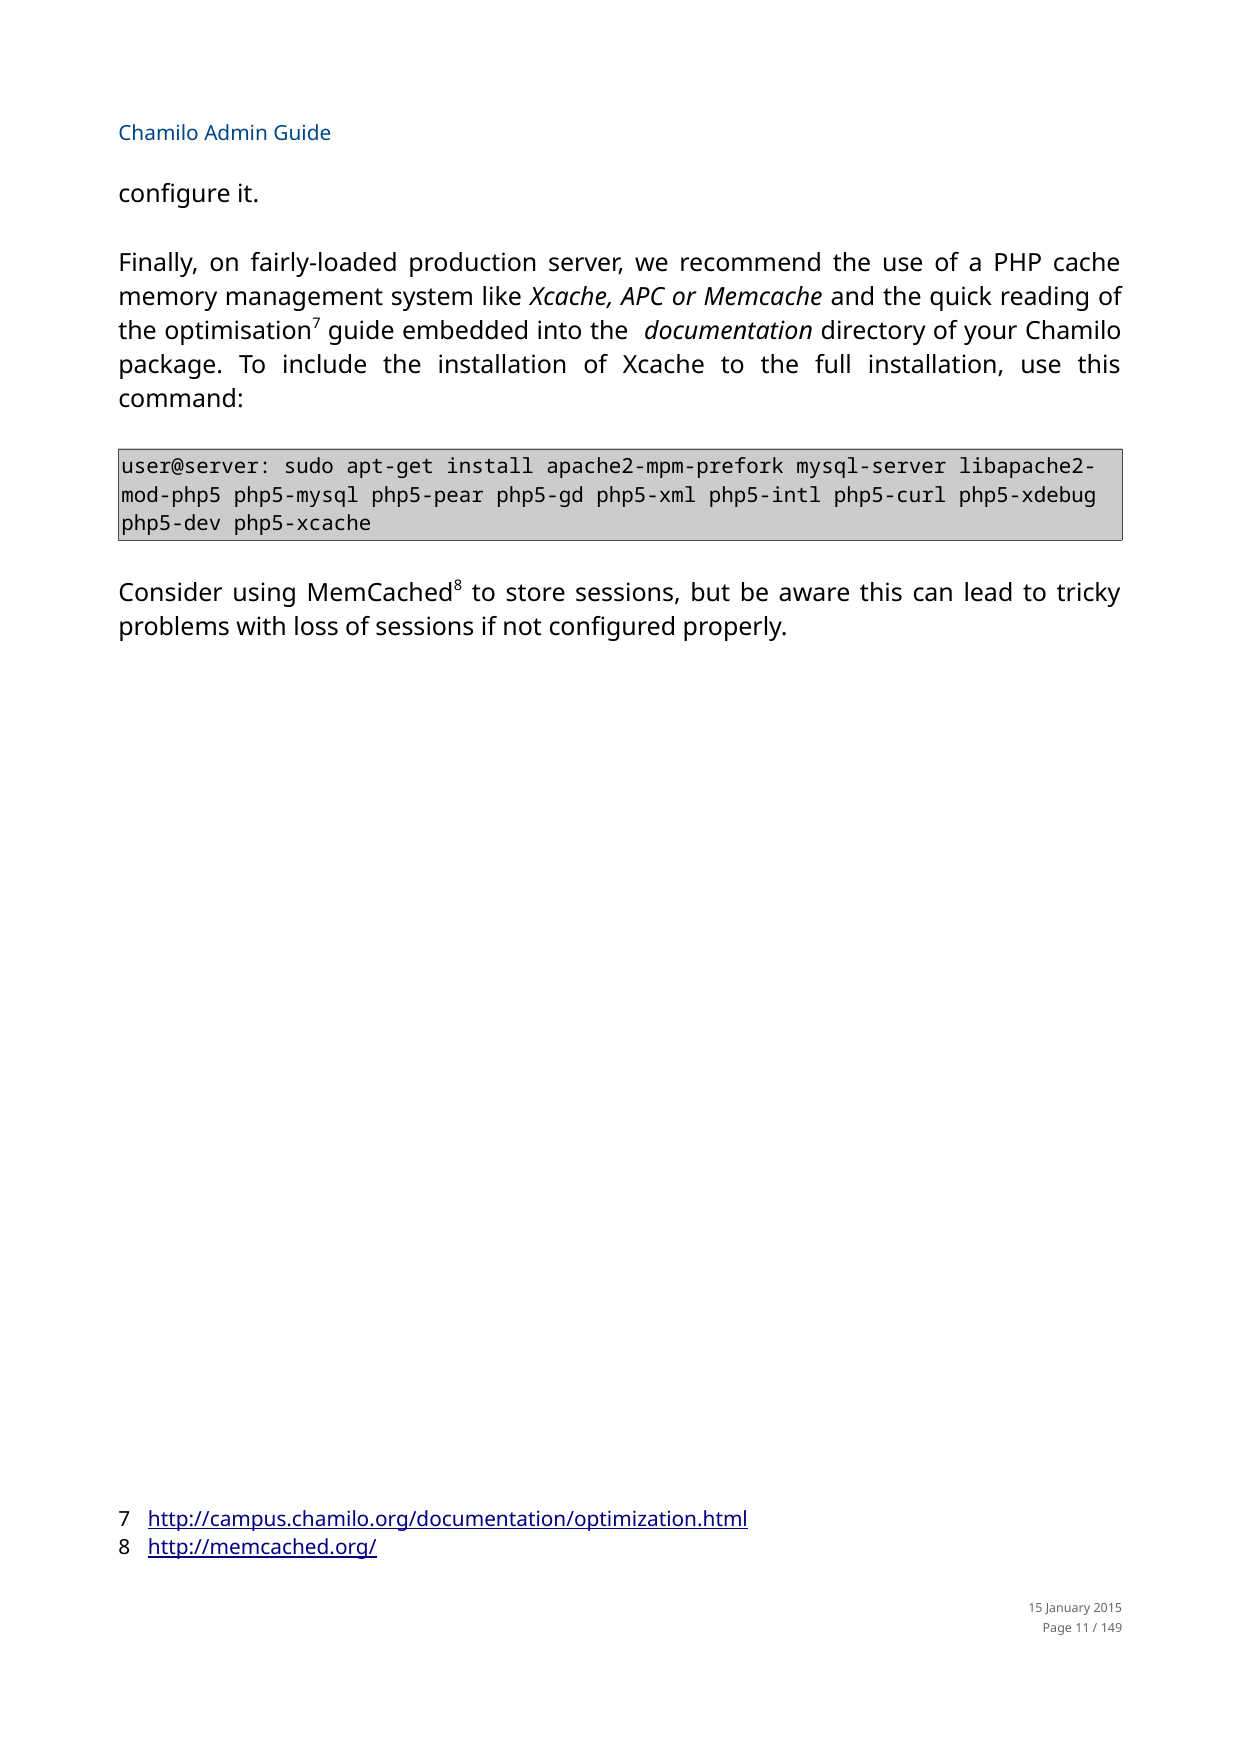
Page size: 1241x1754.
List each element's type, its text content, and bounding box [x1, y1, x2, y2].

text user@server: sudo apt-get install apache2-mpm-prefork mysql-server libapache2-mod-php5 php5-mysql php5-pear php5-gd php5-xml php5-intl php5-curl php5-xdebug php5-dev php5-xcache [119, 450, 1122, 540]
text http://memcached.org/ [118, 1532, 1122, 1561]
text http://campus.chamilo.org/documentation/optimization.html [118, 1504, 1122, 1532]
text Consider using MemCached to store sessions, but be aware this can lead to tricky problems with loss of sessions if not configured properly. [118, 574, 1122, 642]
text configure it. [118, 176, 1122, 210]
text Finally, on fairly-loaded production server, we recommend the use of a PHP cache memory management system like Xcache, APC or Memcache and the quick reading of the optimisation guide embedded into the documentation directory of your Chamilo package. To include the installation of Xcache to the full installation, use this command: [118, 244, 1122, 414]
